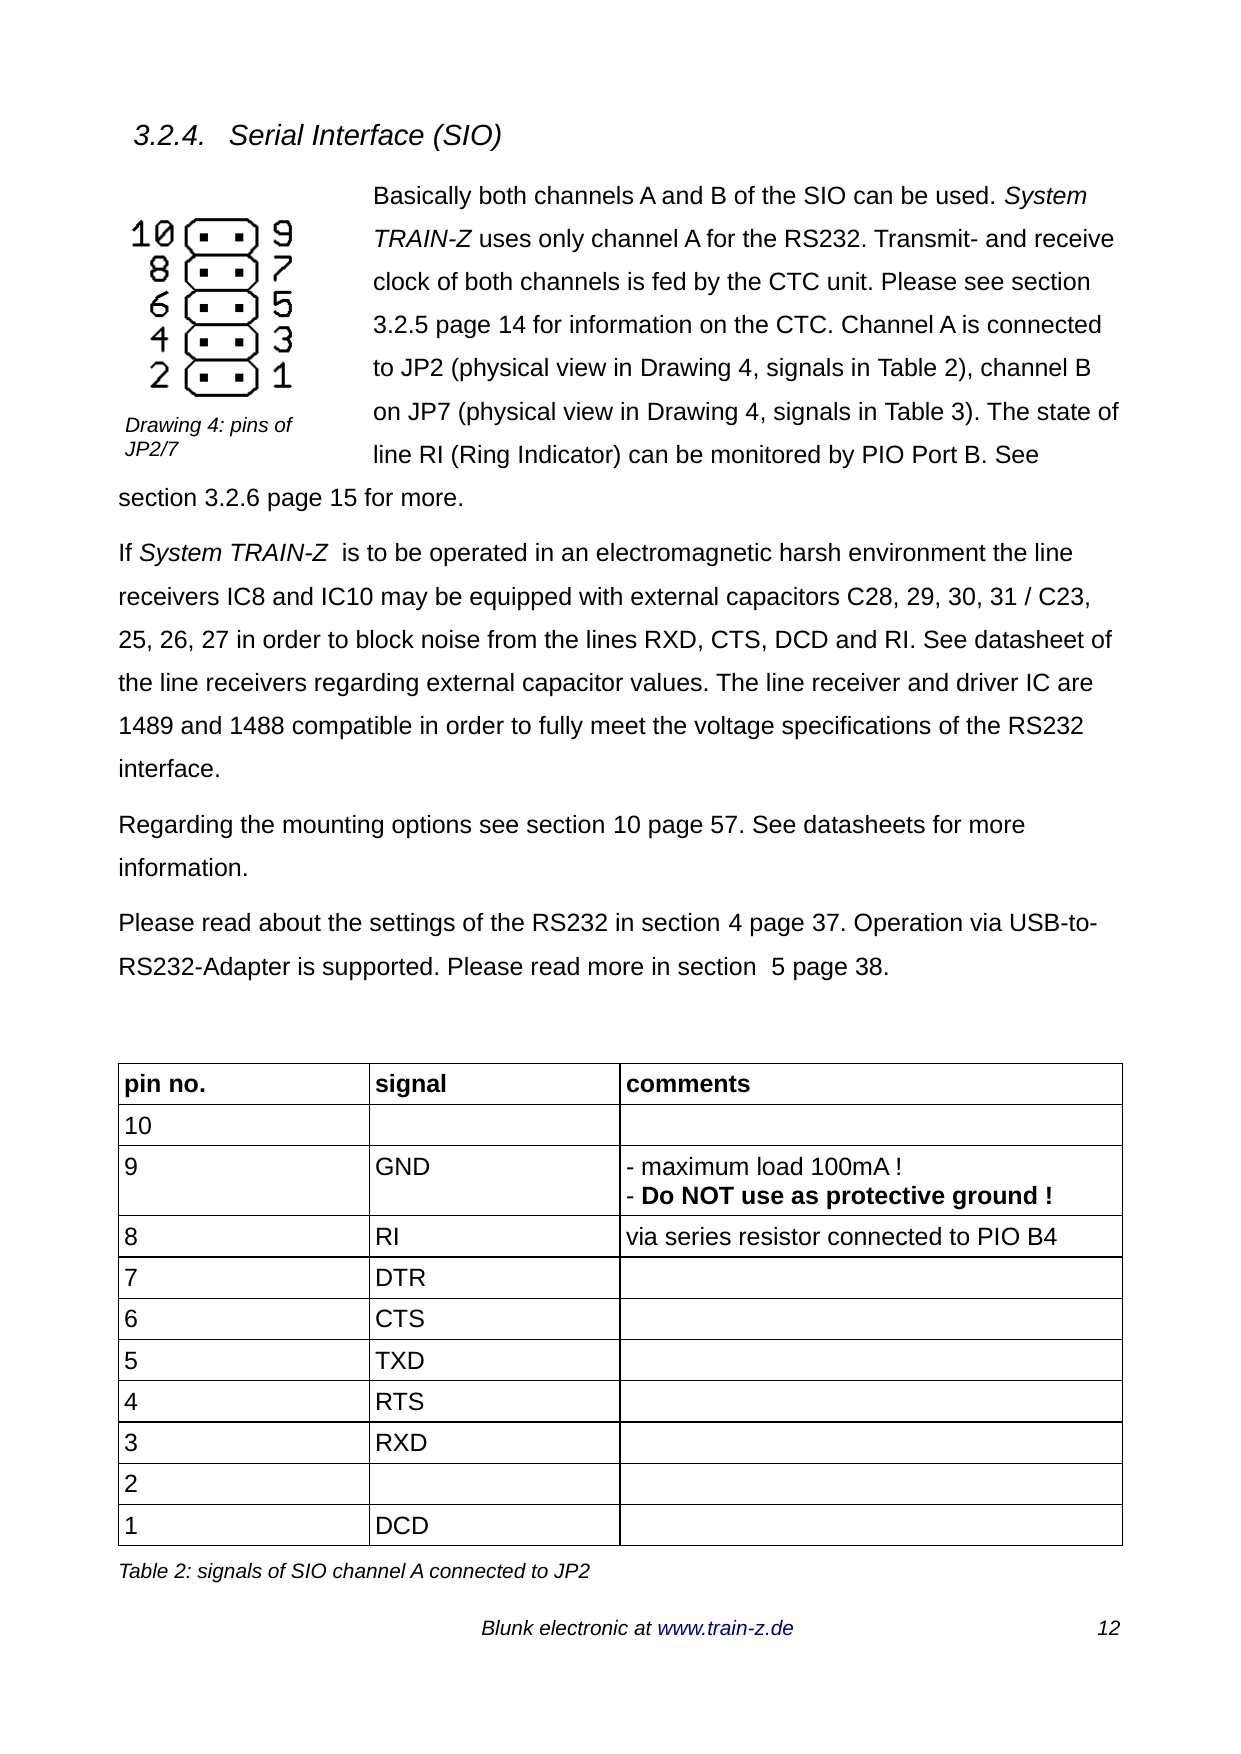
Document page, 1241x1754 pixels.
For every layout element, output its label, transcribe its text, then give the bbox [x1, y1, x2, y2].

table_header pin no. [119, 1064, 369, 1104]
table_cell [370, 1464, 619, 1504]
table_cell [621, 1299, 1122, 1339]
table_cell GND [370, 1146, 619, 1215]
table_cell [621, 1340, 1122, 1380]
table_cell - maximum load 100mA ! - Do NOT use as protective ground ! [621, 1146, 1122, 1215]
table_cell 3 [119, 1423, 369, 1463]
table_cell [621, 1464, 1122, 1504]
text Please read about the settings of the RS232 in section 4 page 40. Operation via USB-to-RS232-Adapter is supported. Please read more in section 5page 41. [118, 908, 1122, 980]
table_cell RI [370, 1216, 619, 1256]
table_cell TXD [370, 1340, 619, 1380]
text Table 2: signals of SIO channel A connected to JP2 [118, 1559, 1122, 1583]
table_cell 2 [119, 1464, 369, 1504]
table_cell 7 [119, 1258, 369, 1298]
table_cell DTR [370, 1258, 619, 1298]
table_cell via series resistor connected to PIO B4 [621, 1216, 1122, 1256]
table_cell 8 [119, 1216, 369, 1256]
table_cell 9 [119, 1146, 369, 1215]
table_cell CTS [370, 1299, 619, 1339]
subtitle Serial Interface (SIO) [133, 118, 1122, 152]
table_cell [621, 1505, 1122, 1545]
table_cell RXD [370, 1423, 619, 1463]
table_cell 1 [119, 1505, 369, 1545]
table_cell 4 [119, 1381, 369, 1421]
table_cell [621, 1423, 1122, 1463]
table_cell RTS [370, 1381, 619, 1421]
table_cell [621, 1381, 1122, 1421]
table_header signal [370, 1064, 619, 1104]
text Drawing 4: pins of JP2/7 [125, 413, 302, 461]
text Regarding the mounting options see section 10 page 60. See datasheets for more information. [118, 809, 1122, 881]
table_cell DCD [370, 1505, 619, 1545]
table_cell 5 [119, 1340, 369, 1380]
table_cell [621, 1258, 1122, 1298]
table_cell [370, 1105, 619, 1145]
table_cell 6 [119, 1299, 369, 1339]
text If System TRAIN-Z is to be operated in an electromagnetic harsh environment the line receivers IC8 and IC10 may be equipped with external capacitors C28, 29, 30, 31 / C23, 25, 26, 27 in order to block noise from the lines RXD, CTS, DCD and RI. See datasheet of the line receivers regarding external capacitor values. The line receiver and driver IC are 1489 and 1488 compatible in order to fully meet the voltage specifications of the RS232 interface. [118, 538, 1122, 783]
table_header comments [621, 1064, 1122, 1104]
table_cell 10 [119, 1105, 369, 1145]
text Basically both channels A and B of the SIO can be used. System TRAIN-Z uses only channel A for the RS232. Transmit- and receive clock of both channels is fed by the CTC unit. Please see section 3.2.5 page 15 for information on the CTC. Channel A is connected to JP2 (physical view in Drawing 4, signals in Table 2), channel B on JP7 (physical view in Drawing 4, signals in Table 3). The state of line RI (Ring Indicator) can be monitored by PIO Port B. See section 3.2.6 page 16 for more. [118, 181, 1122, 511]
table_cell [621, 1105, 1122, 1145]
picture [125, 197, 303, 413]
